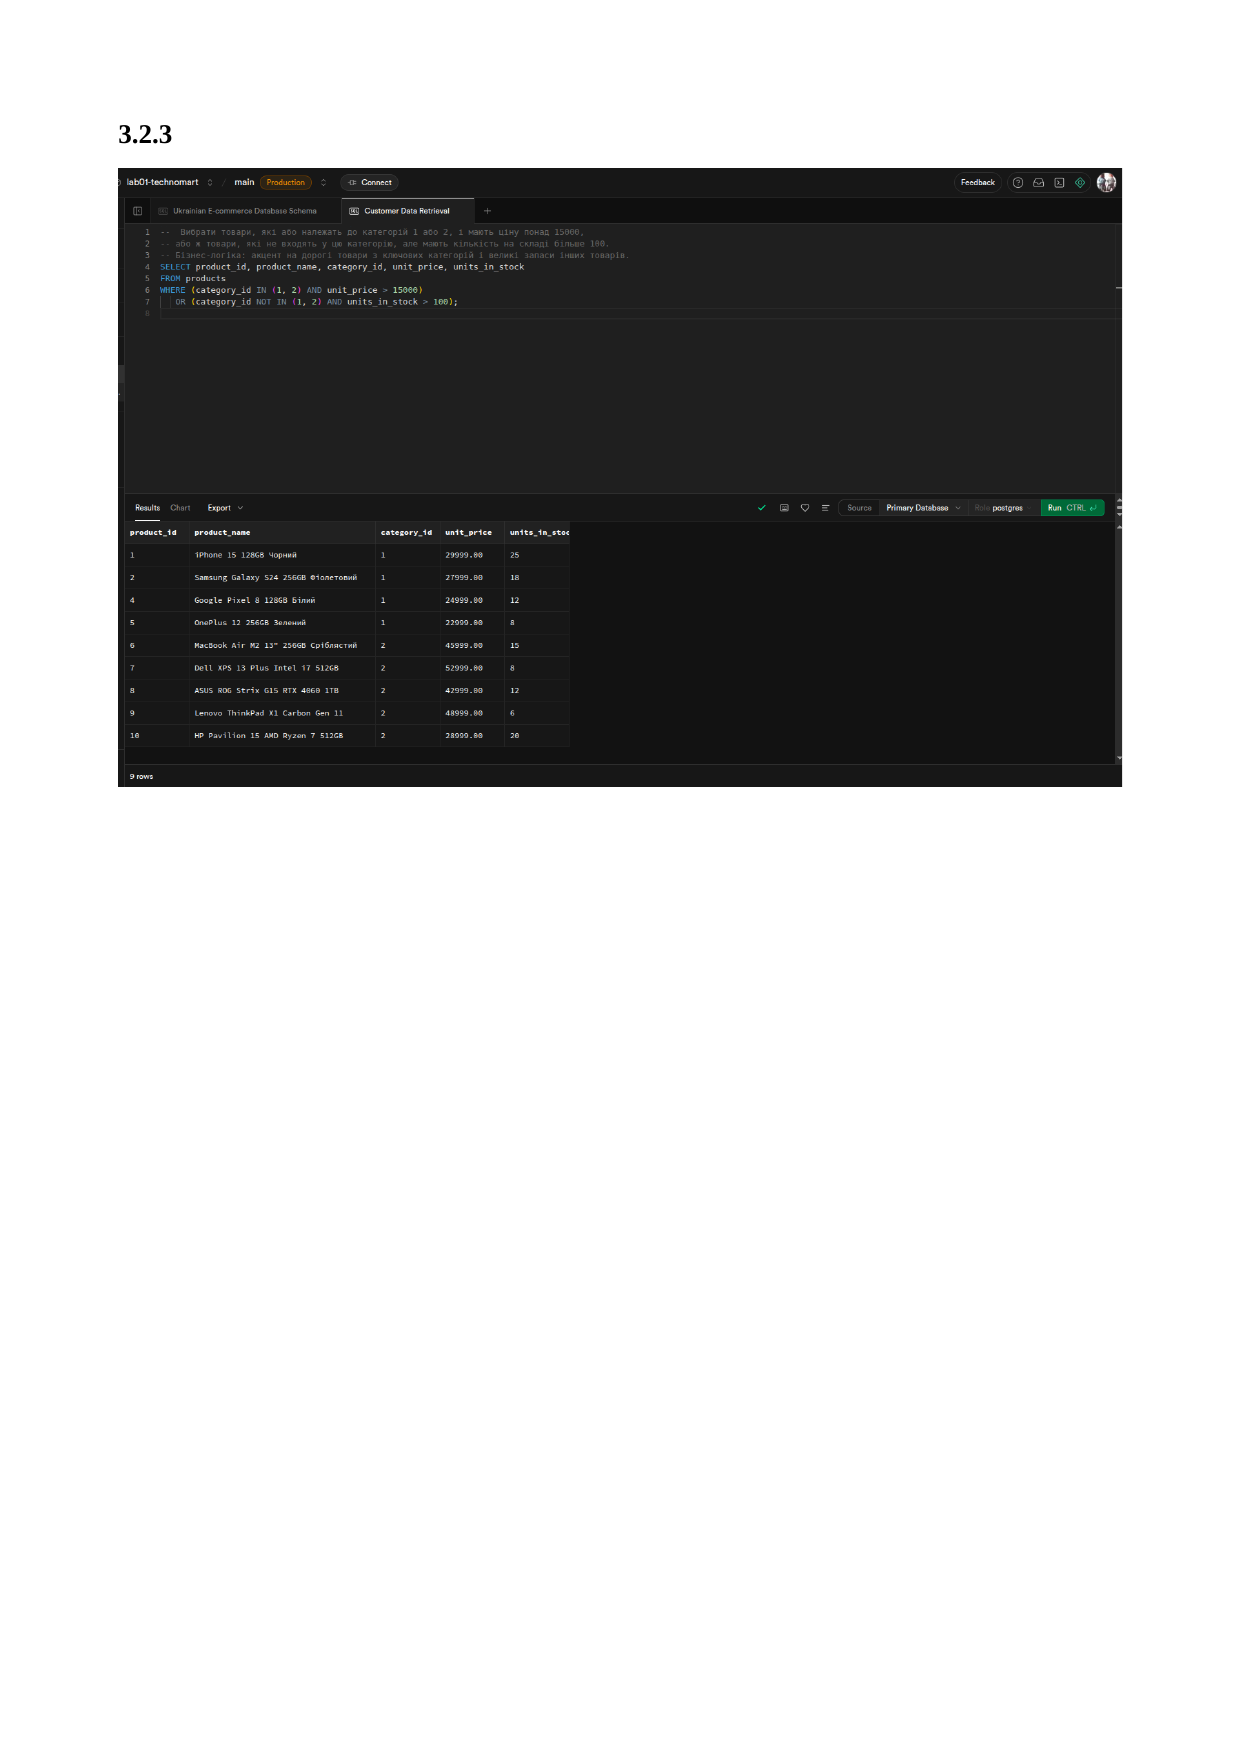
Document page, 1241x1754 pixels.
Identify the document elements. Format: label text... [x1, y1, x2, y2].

text 3.2.3 [118, 118, 1122, 149]
picture [118, 168, 1123, 787]
